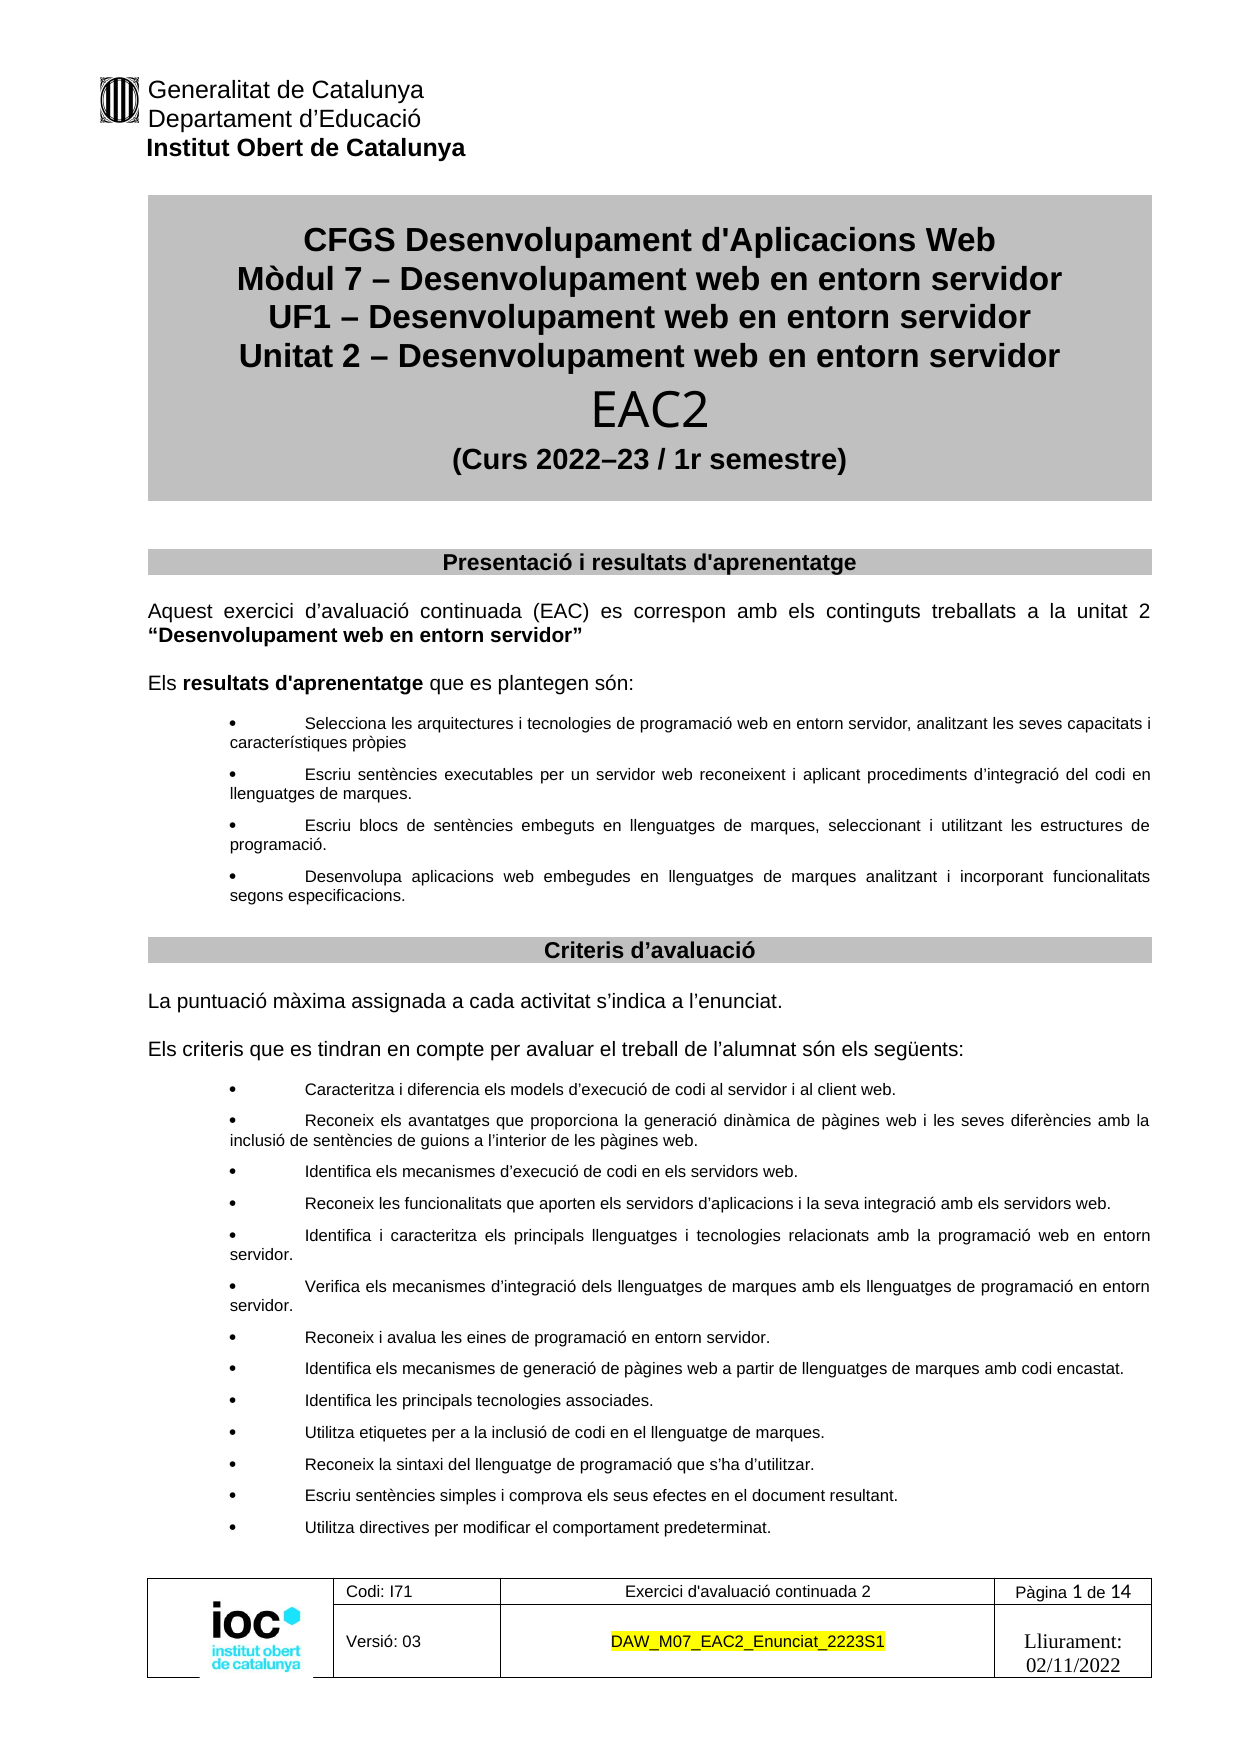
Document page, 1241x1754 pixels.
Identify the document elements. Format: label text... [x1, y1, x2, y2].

list Identifica els mecanismes d’execució de codi en els servidors web. [229, 1162, 1152, 1181]
list Reconeix la sintaxi del llenguatge de programació que s’ha d’utilitzar. [229, 1454, 1152, 1474]
list Identifica i caracteritza els principals llenguatges i tecnologies relacionats amb la programació web en entorn servidor. [229, 1226, 1152, 1264]
list Reconeix les funcionalitats que aporten els servidors d’aplicacions i la seva integració amb els servidors web. [229, 1194, 1152, 1213]
text EAC2 [148, 374, 1152, 442]
subtitle Unitat 2 – Desenvolupament web en entorn servidor [148, 336, 1152, 374]
text Presentació i resultats d'aprenentatge [148, 549, 1152, 575]
list Caracteritza i diferencia els models d’execució de codi al servidor i al client web. [229, 1079, 1152, 1098]
list Reconeix els avantatges que proporciona la generació dinàmica de pàgines web i les seves diferències amb la inclusió de sentències de guions a l’interior de les pàgines web. [229, 1111, 1152, 1149]
text Criteris d’avaluació [148, 937, 1152, 963]
subtitle Mòdul 7 – Desenvolupament web en entorn servidor [148, 259, 1152, 297]
text CFGS Desenvolupament d'Aplicacions Web [148, 220, 1152, 259]
list Desenvolupa aplicacions web embegudes en llenguatges de marques analitzant i incorporant funcionalitats segons especificacions. [229, 867, 1152, 905]
list Verifica els mecanismes d’integració dels llenguatges de marques amb els llenguatges de programació en entorn servidor. [229, 1276, 1152, 1315]
subtitle UF1 – Desenvolupament web en entorn servidor [148, 297, 1152, 336]
list Escriu sentències simples i comprova els seus efectes en el document resultant. [229, 1486, 1152, 1506]
list Identifica els mecanismes de generació de pàgines web a partir de llenguatges de marques amb codi encastat. [229, 1359, 1152, 1378]
list Escriu blocs de sentències embeguts en llenguatges de marques, seleccionant i utilitzant les estructures de programació. [229, 816, 1152, 854]
list Reconeix i avalua les eines de programació en entorn servidor. [229, 1327, 1152, 1347]
text Els criteris que es tindran en compte per avaluar el treball de l’alumnat són els següents: [148, 1037, 1152, 1061]
text Aquest exercici d’avaluació continuada (EAC) es correspon amb els continguts treballats a la unitat 2 “Desenvolupament web en entorn servidor” [148, 599, 1152, 647]
list Utilitza directives per modificar el comportament predeterminat. [229, 1518, 1152, 1537]
list Selecciona les arquitectures i tecnologies de programació web en entorn servidor, analitzant les seves capacitats i característiques pròpies [229, 714, 1152, 752]
list Identifica les principals tecnologies associades. [229, 1391, 1152, 1410]
list Utilitza etiquetes per a la inclusió de codi en el llenguatge de marques. [229, 1423, 1152, 1442]
text La puntuació màxima assignada a cada activitat s’indica a l’enunciat. [148, 989, 1152, 1013]
text (Curs 2022–23 / 1r semestre) [148, 442, 1152, 476]
list Escriu sentències executables per un servidor web reconeixent i aplicant procediments d’integració del codi en llenguatges de marques. [229, 765, 1152, 803]
text Els resultats d'aprenentatge que es plantegen són: [148, 671, 1152, 695]
